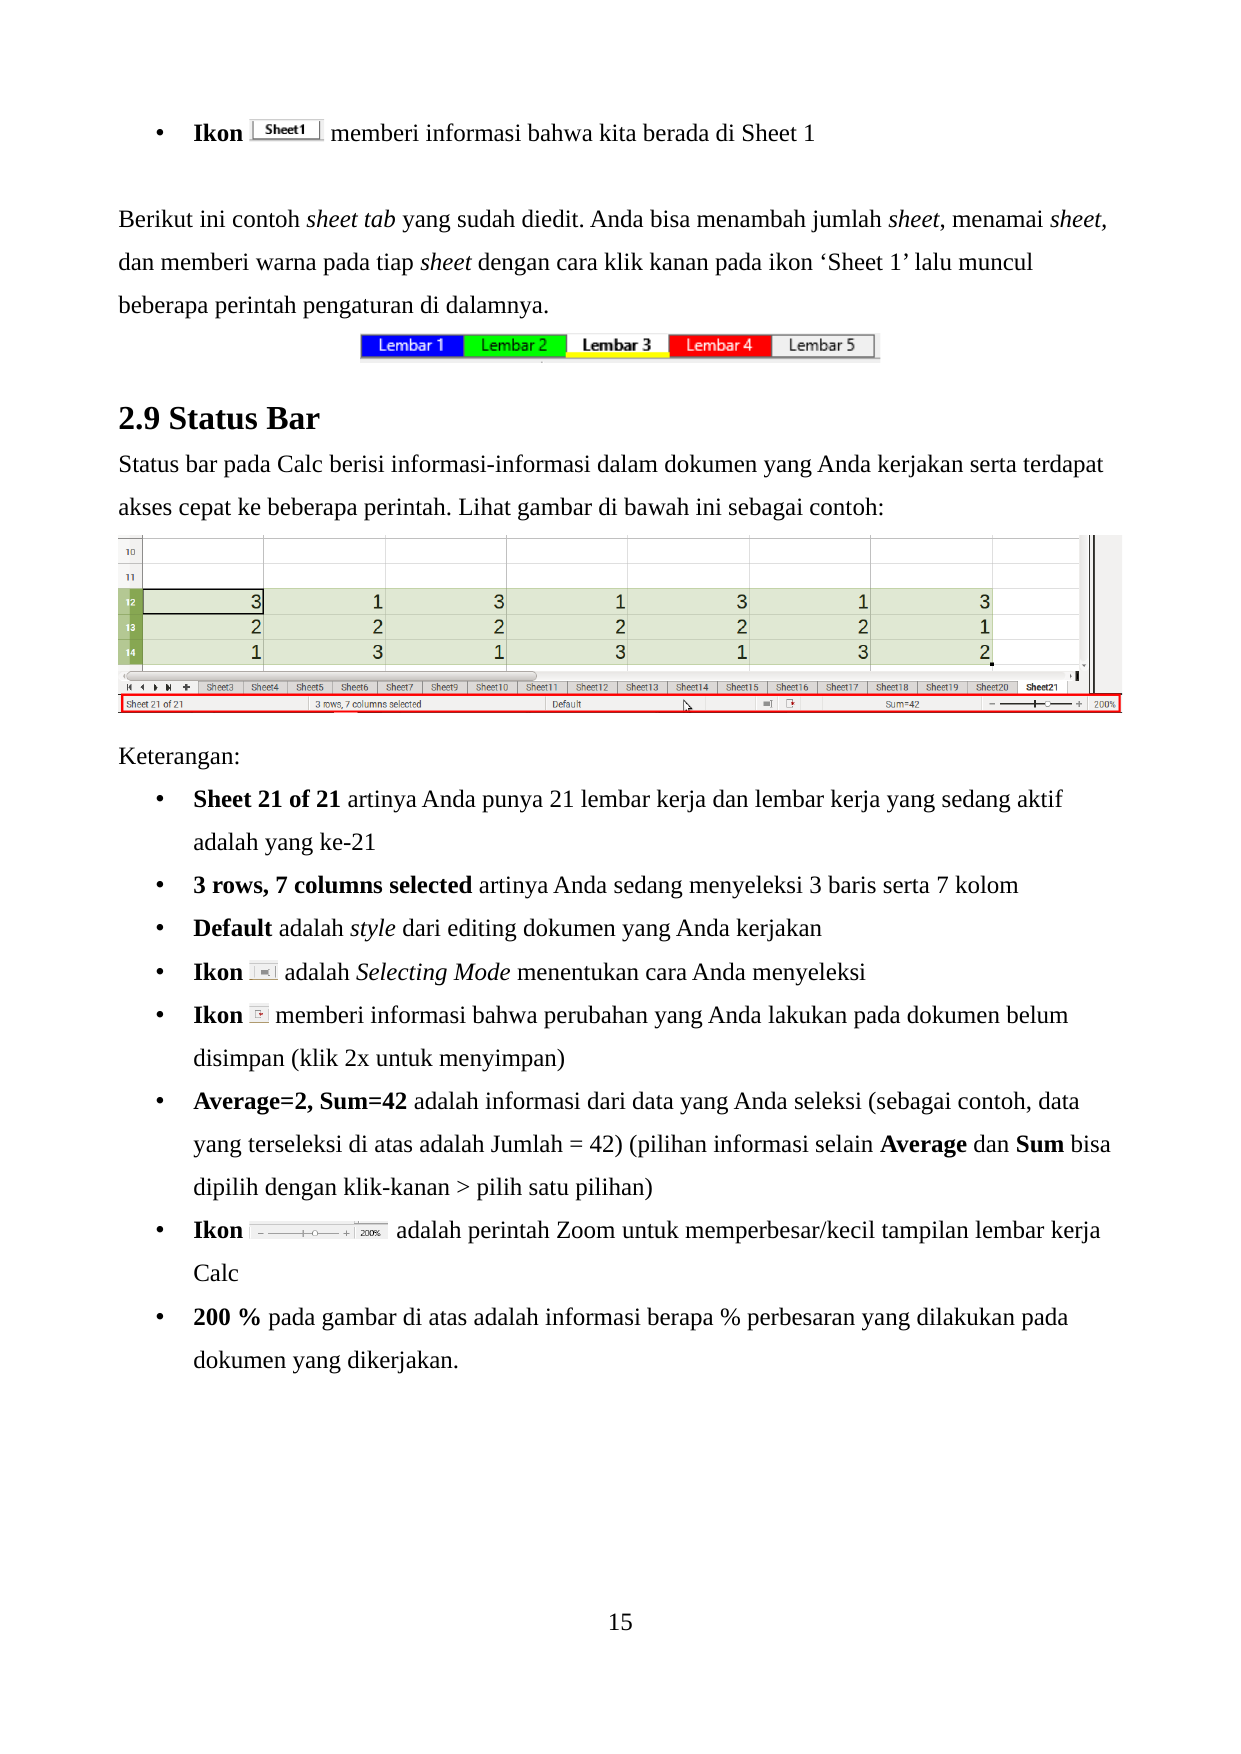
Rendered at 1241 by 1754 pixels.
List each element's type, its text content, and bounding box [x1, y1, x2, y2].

list Default adalah style dari editing dokumen yang Anda kerjakan [156, 913, 1122, 942]
picture [257, 976, 276, 980]
list 3 rows, 7 columns selected artinya Anda sedang menyeleksi 3 baris serta 7 kolom [156, 870, 1122, 899]
list Average=2, Sum=42 adalah informasi dari data yang Anda seleksi (sebagai contoh, data yang terseleksi di atas adalah Jumlah = 42) (pilihan informasi selain Average dan Sum bisa dipilih dengan klik-kanan > pilih satu pilihan) [156, 1086, 1122, 1201]
list 200 % pada gambar di atas adalah informasi berapa % perbesaran yang dilakukan pada dokumen yang dikerjakan. [156, 1302, 1122, 1373]
text Keterangan: [118, 741, 1122, 770]
list Ikon memberi informasi bahwa perubahan yang Anda lakukan pada dokumen belum disimpan (klik 2x untuk menyimpan) [156, 1000, 1122, 1072]
list Ikon adalah perintah Zoom untuk memperbesar/kecil tampilan lembar kerja Calc [156, 1215, 1122, 1287]
text Status bar pada Calc berisi informasi-informasi dalam dokumen yang Anda kerjakan serta terdapat akses cepat ke beberapa perintah. Lihat gambar di bawah ini sebagai contoh: [118, 449, 1122, 521]
text Berikut ini contoh sheet tab yang sudah diedit. Anda bisa menambah jumlah sheet, menamai sheet, dan memberi warna pada tiap sheet dengan cara klik kanan pada ikon ‘Sheet 1’ lalu muncul beberapa perintah pengaturan di dalamnya. [118, 204, 1122, 319]
picture [118, 535, 1123, 713]
list Sheet 21 of 21 artinya Anda punya 21 lembar kerja dan lembar kerja yang sedang aktif adalah yang ke-21 [156, 784, 1122, 856]
picture [249, 135, 259, 142]
subtitle 2.9 Status Bar [118, 398, 1122, 436]
picture [255, 1019, 269, 1023]
list Ikon adalah Selecting Mode menentukan cara Anda menyeleksi [156, 957, 1122, 985]
picture [360, 355, 473, 363]
list Ikon memberi informasi bahwa kita berada di Sheet 1 [156, 118, 1122, 147]
